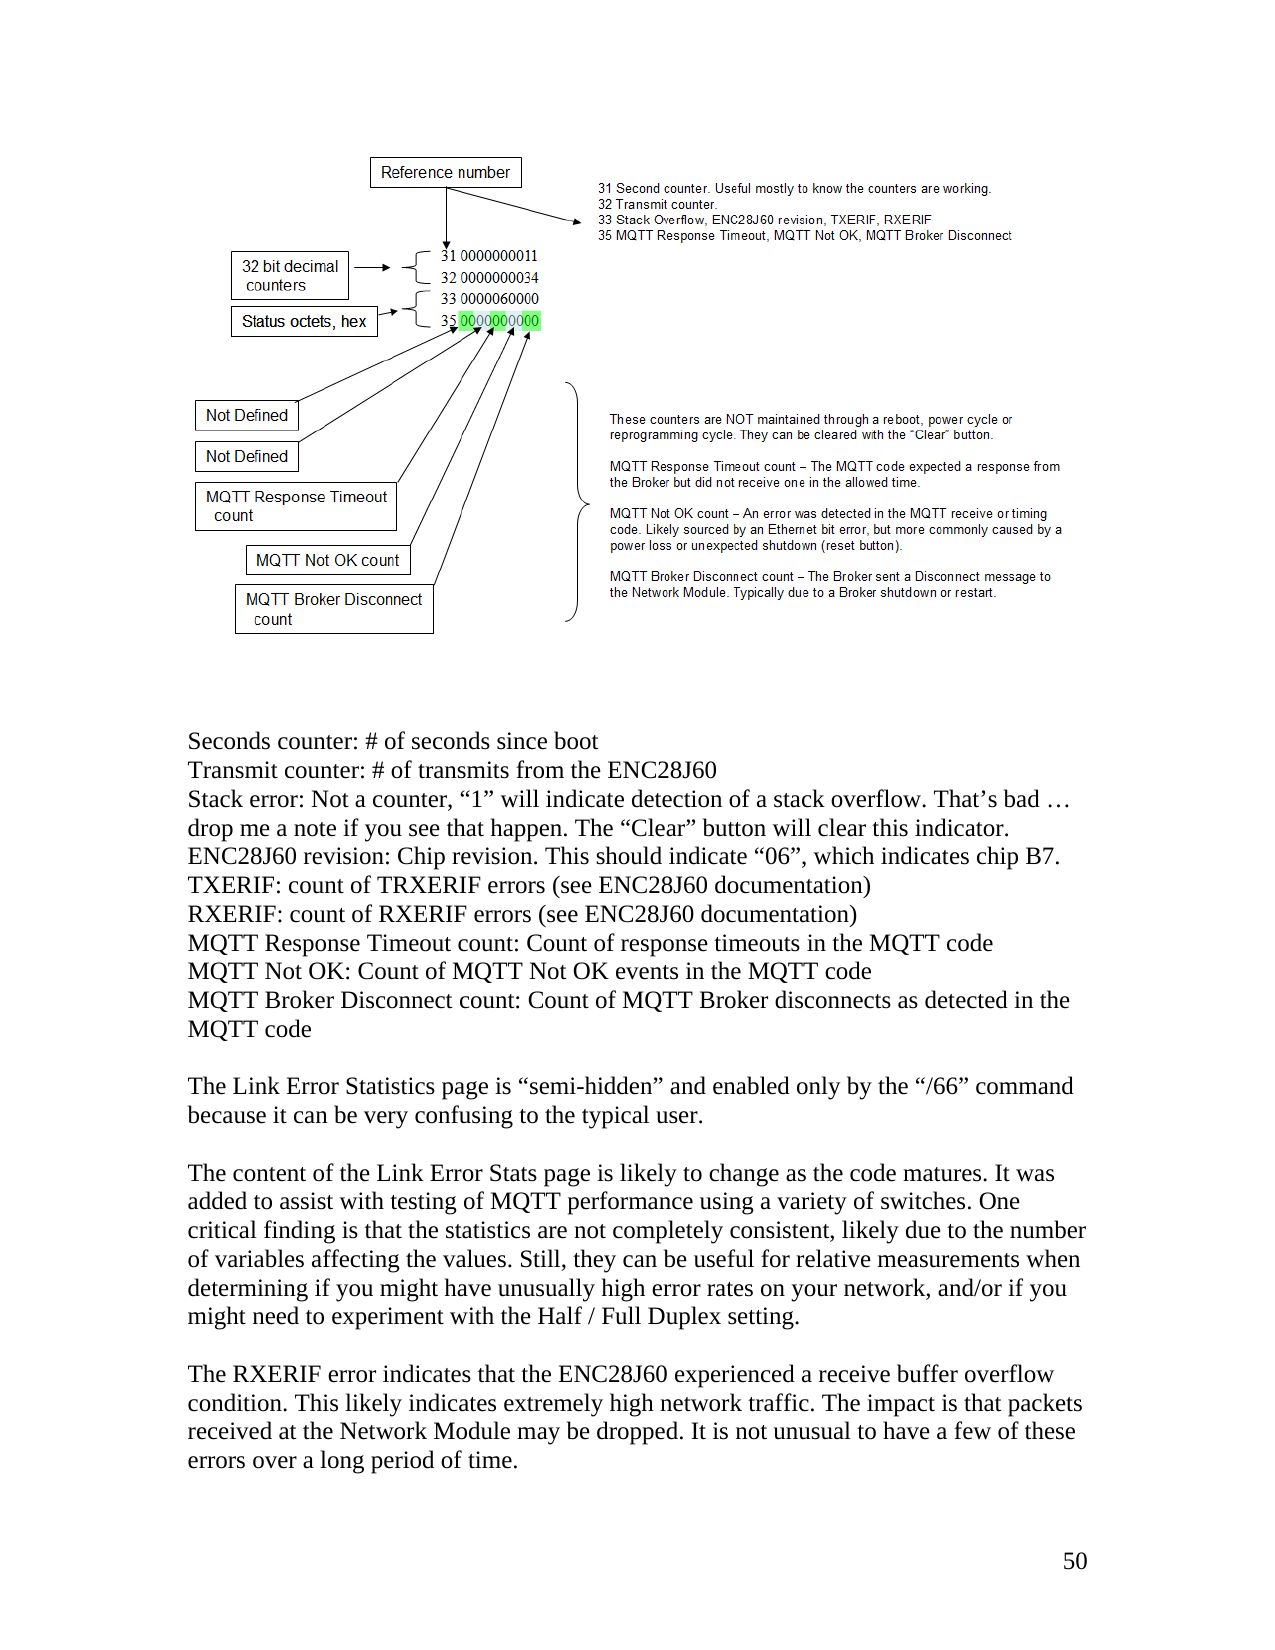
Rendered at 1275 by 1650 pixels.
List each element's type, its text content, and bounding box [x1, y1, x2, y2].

text MQTT Response Timeout count: Count of response timeouts in the MQTT code [187, 928, 1087, 956]
text MQTT Not OK: Count of MQTT Not OK events in the MQTT code [187, 956, 1087, 985]
text The RXERIF error indicates that the ENC28J60 experienced a receive buffer overflow condition. This likely indicates extremely high network traffic. The impact is that packets received at the Network Module may be dropped. It is not unusual to have a few of these errors over a long period of time. [187, 1359, 1087, 1474]
text Seconds counter: # of seconds since boot [187, 726, 1087, 755]
text TXERIF: count of TRXERIF errors (see ENC28J60 documentation) [187, 870, 1087, 899]
text Transmit counter: # of transmits from the ENC28J60 [187, 755, 1087, 784]
picture [187, 150, 1078, 641]
text RXERIF: count of RXERIF errors (see ENC28J60 documentation) [187, 899, 1087, 928]
text The Link Error Statistics page is “semi-hidden” and enabled only by the “/66” command because it can be very confusing to the typical user. [187, 1071, 1087, 1129]
text MQTT Broker Disconnect count: Count of MQTT Broker disconnects as detected in the MQTT code [187, 985, 1087, 1043]
text The content of the Link Error Stats page is likely to change as the code matures. It was added to assist with testing of MQTT performance using a variety of switches. One critical finding is that the statistics are not completely consistent, likely due to the number of variables affecting the values. Still, they can be useful for relative measurements when determining if you might have unusually high error rates on your network, and/or if you might need to experiment with the Half / Full Duplex setting. [187, 1158, 1087, 1330]
text Stack error: Not a counter, “1” will indicate detection of a stack overflow. That’s bad … drop me a note if you see that happen. The “Clear” button will clear this indicator. [187, 784, 1087, 841]
text ENC28J60 revision: Chip revision. This should indicate “06”, which indicates chip B7. [187, 841, 1087, 870]
